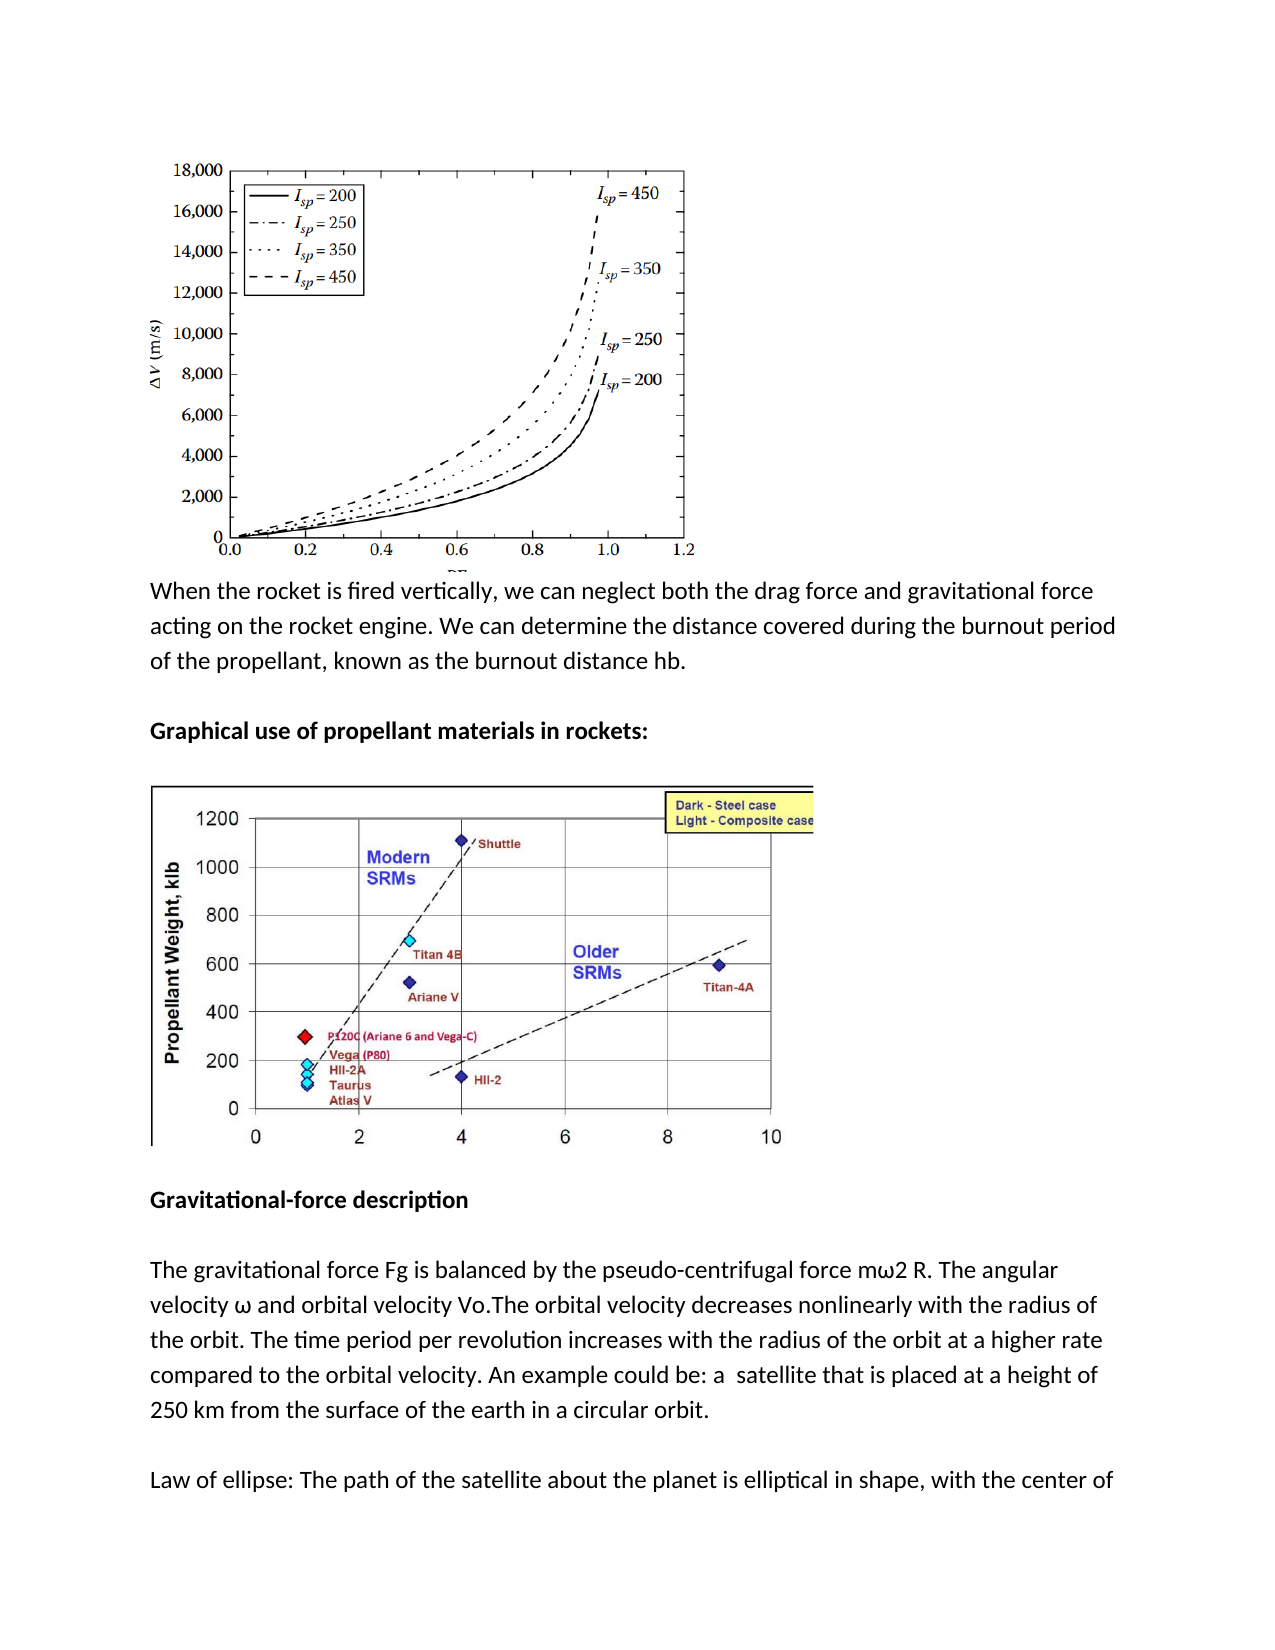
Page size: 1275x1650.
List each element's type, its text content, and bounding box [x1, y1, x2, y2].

picture [150, 785, 814, 1146]
text When the rocket is fired vertically, we can neglect both the drag force and gravitational force acting on the rocket engine. We can determine the distance covered during the burnout period of the propellant, known as the burnout distance hb. [150, 575, 1125, 676]
text The gravitational force Fg is balanced by the pseudo-centrifugal force mω2 R. The angular velocity ω and orbital velocity Vo.The orbital velocity decreases nonlinearly with the radius of the orbit. The time period per revolution increases with the radius of the orbit at a higher rate compared to the orbital velocity. An example could be: a satellite that is placed at a height of 250 km from the surface of the earth in a circular orbit. [150, 1254, 1125, 1424]
text Gravitational-force description [150, 1184, 1125, 1214]
text Graphical use of propellant materials in rockets: [150, 715, 1125, 746]
picture [150, 150, 698, 572]
text Law of ellipse: The path of the satellite about the planet is elliptical in shape, with the center of [150, 1464, 1125, 1494]
